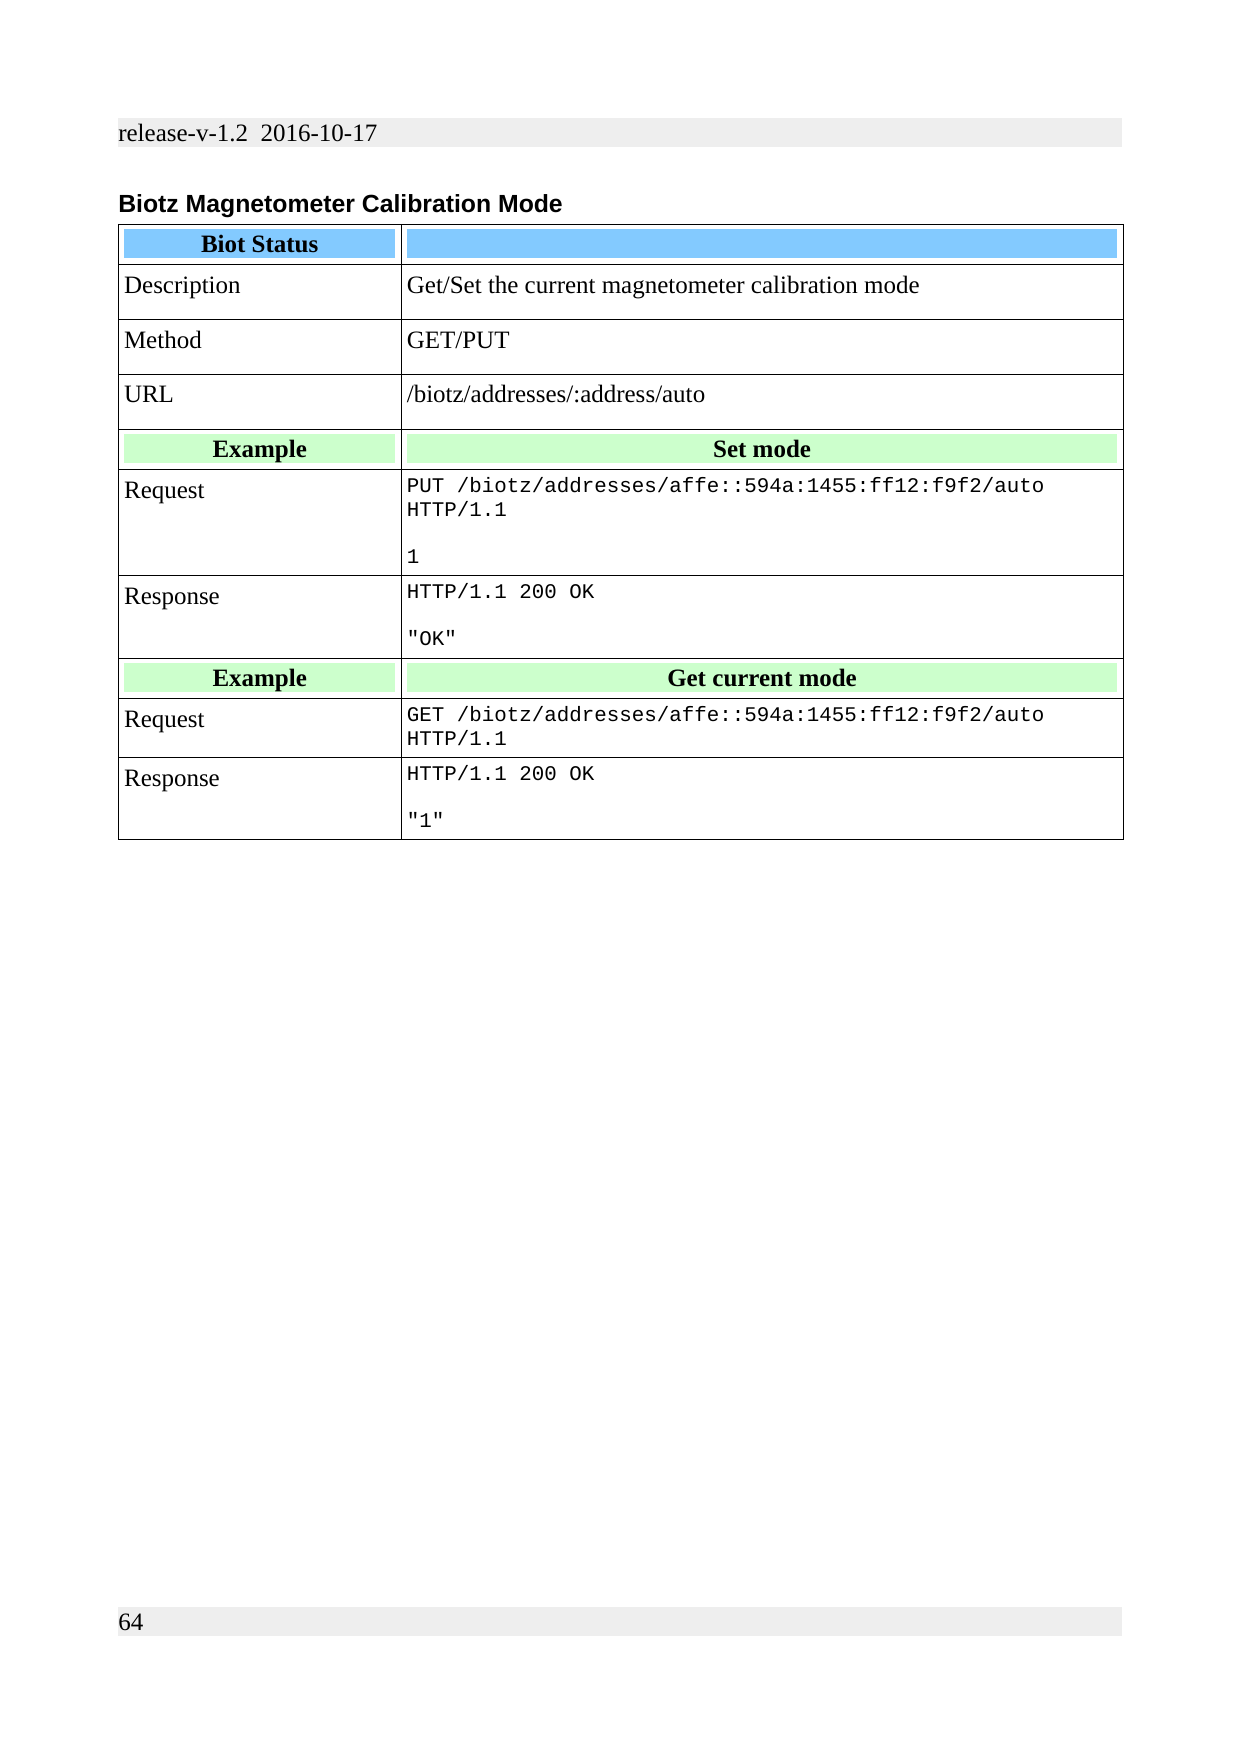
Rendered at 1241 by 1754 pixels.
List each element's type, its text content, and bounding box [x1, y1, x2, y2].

table_cell Request [119, 699, 401, 757]
table_header Request [119, 470, 401, 575]
table_cell HTTP/1.1 200 OK "1" [402, 758, 1123, 839]
table_cell Example [119, 659, 401, 698]
table_cell /biotz/addresses/:address/auto [402, 375, 1123, 429]
table_header Biot Status [119, 225, 401, 264]
table_cell GET /biotz/addresses/affe::594a:1455:ff12:f9f2/auto HTTP/1.1 [402, 699, 1123, 757]
table_cell Get current mode [402, 659, 1123, 698]
table_cell URL [119, 375, 401, 429]
table_cell Example [119, 430, 401, 469]
table_cell Get/Set the current magnetometer calibration mode [402, 265, 1123, 319]
table_cell Method [119, 320, 401, 374]
table_header PUT /biotz/addresses/affe::594a:1455:ff12:f9f2/auto HTTP/1.1 1 [402, 470, 1123, 575]
table_cell Set mode [402, 430, 1123, 469]
table_cell GET/PUT [402, 320, 1123, 374]
table_cell Description [119, 265, 401, 319]
table_cell HTTP/1.1 200 OK "OK" [402, 576, 1123, 658]
subtitle Biotz Magnetometer Calibration Mode [118, 189, 1122, 217]
table_cell Response [119, 758, 401, 839]
table_cell Response [119, 576, 401, 658]
table_header [402, 225, 1123, 264]
